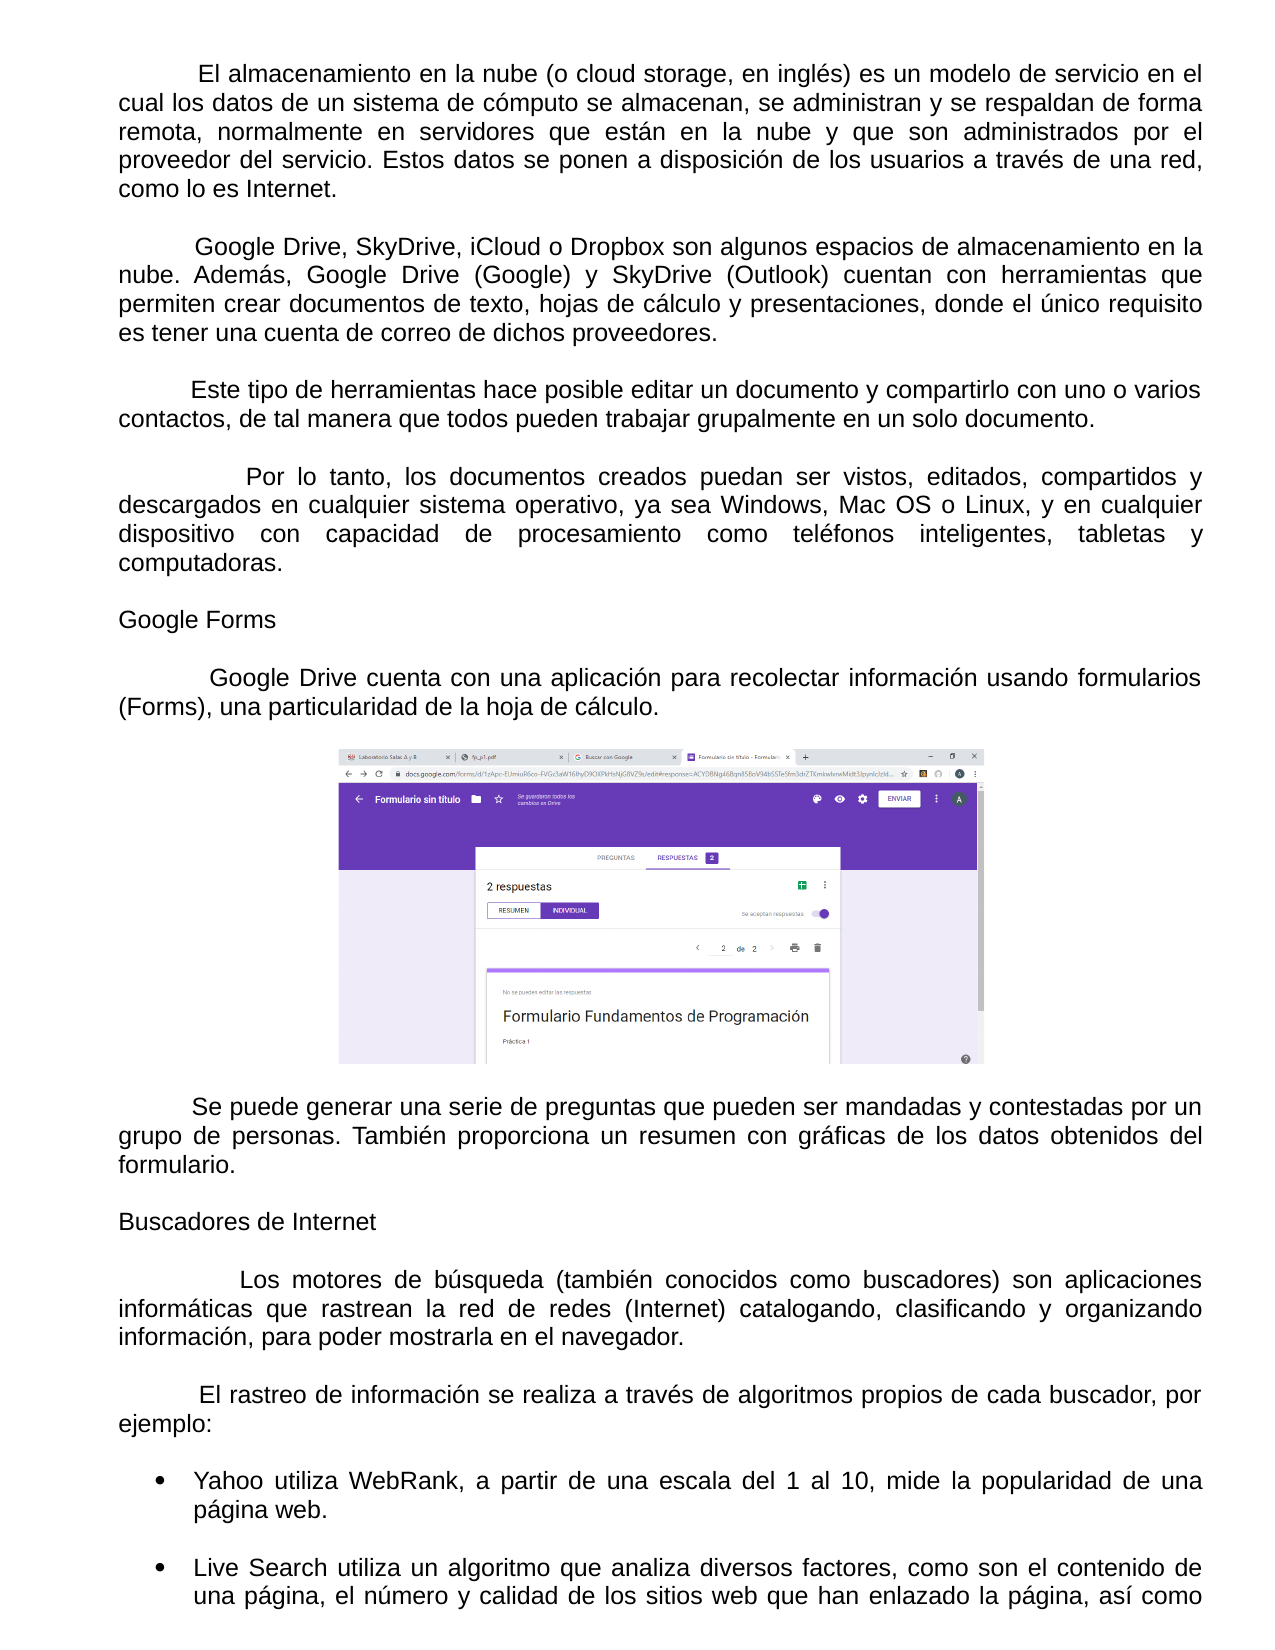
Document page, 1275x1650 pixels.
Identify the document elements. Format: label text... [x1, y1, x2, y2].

text Google Drive cuenta con una aplicación para recolectar información usando formularios (Forms), una particularidad de la hoja de cálculo. [118, 663, 1205, 720]
text El almacenamiento en la nube (o cloud storage, en inglés) es un modelo de servicio en el cual los datos de un sistema de cómputo se almacenan, se administran y se respaldan de forma remota, normalmente en servidores que están en la nube y que son administrados por el proveedor del servicio. Estos datos se ponen a disposición de los usuarios a través de una red, como lo es Internet. [118, 59, 1205, 203]
text Buscadores de Internet [118, 1207, 1205, 1236]
text Los motores de búsqueda (también conocidos como buscadores) son aplicaciones informáticas que rastrean la red de redes (Internet) catalogando, clasificando y organizando información, para poder mostrarla en el navegador. [118, 1265, 1205, 1351]
list Yahoo utiliza WebRank, a partir de una escala del 1 al 10, mide la popularidad de una página web. [156, 1466, 1205, 1524]
text Por lo tanto, los documentos creados puedan ser vistos, editados, compartidos y descargados en cualquier sistema operativo, ya sea Windows, Mac OS o Linux, y en cualquier dispositivo con capacidad de procesamiento como teléfonos inteligentes, tabletas y computadoras. [118, 462, 1205, 577]
text Este tipo de herramientas hace posible editar un documento y compartirlo con uno o varios contactos, de tal manera que todos pueden trabajar grupalmente en un solo documento. [118, 375, 1205, 433]
text Google Forms [118, 605, 1205, 634]
text Google Drive, SkyDrive, iCloud o Dropbox son algunos espacios de almacenamiento en la nube. Además, Google Drive (Google) y SkyDrive (Outlook) cuentan con herramientas que permiten crear documentos de texto, hojas de cálculo y presentaciones, donde el único requisito es tener una cuenta de correo de dichos proveedores. [118, 232, 1205, 347]
list Live Search utiliza un algoritmo que analiza diversos factores, como son el contenido de una página, el número y calidad de los sitios web que han enlazado la página, así como [156, 1552, 1205, 1610]
text El rastreo de información se realiza a través de algoritmos propios de cada buscador, por ejemplo: [118, 1380, 1205, 1437]
text Se puede generar una serie de preguntas que pueden ser mandadas y contestadas por un grupo de personas. También proporciona un resumen con gráficas de los datos obtenidos del formulario. [118, 1092, 1205, 1179]
